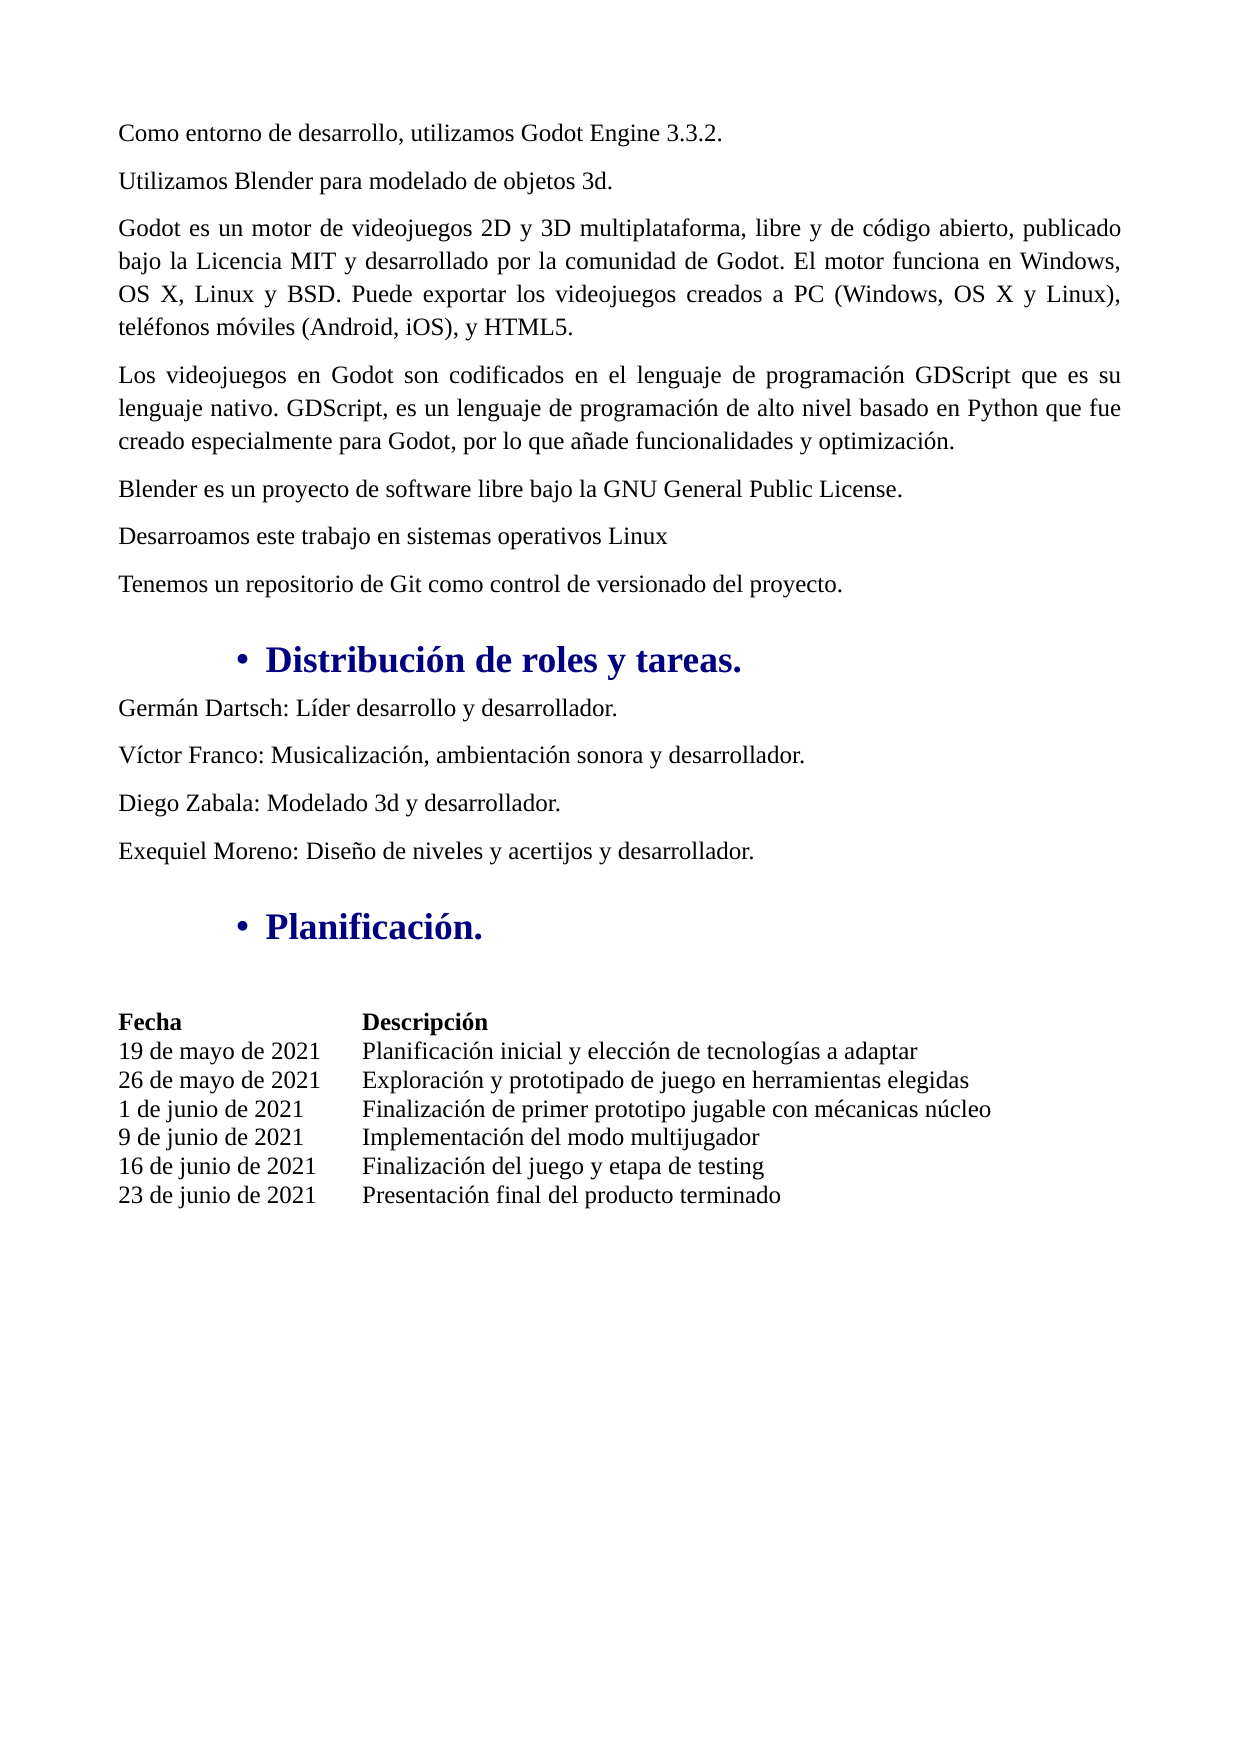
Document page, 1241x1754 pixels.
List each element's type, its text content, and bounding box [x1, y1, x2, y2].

table_cell Finalización del juego y etapa de testing [362, 1151, 1123, 1180]
text Germán Dartsch: Líder desarrollo y desarrollador. [118, 693, 1122, 722]
text Diego Zabala: Modelado 3d y desarrollador. [118, 788, 1122, 817]
subtitle Planificación. [236, 904, 1122, 947]
text Godot es un motor de videojuegos 2D y 3D multiplataforma, libre y de código abierto, publicado bajo la Licencia MIT y desarrollado por la comunidad de Godot. El motor funciona en Windows, OS X, Linux y BSD. Puede exportar los videojuegos creados a PC (Windows, OS X y Linux), teléfonos móviles (Android, iOS), y HTML5. [118, 213, 1122, 341]
table_cell 9 de junio de 2021 [118, 1123, 362, 1151]
text Exequiel Moreno: Diseño de niveles y acertijos y desarrollador. [118, 836, 1122, 864]
text Desarroamos este trabajo en sistemas operativos Linux [118, 521, 1122, 550]
text Víctor Franco: Musicalización, ambientación sonora y desarrollador. [118, 741, 1122, 769]
text Tenemos un repositorio de Git como control de versionado del proyecto. [118, 569, 1122, 598]
table_cell Planificación inicial y elección de tecnologías a adaptar [362, 1036, 1123, 1065]
table_cell 23 de junio de 2021 [118, 1180, 362, 1209]
table_header Fecha [118, 1008, 362, 1036]
table_cell 19 de mayo de 2021 [118, 1036, 362, 1065]
text Utilizamos Blender para modelado de objetos 3d. [118, 166, 1122, 194]
table_cell 26 de mayo de 2021 [118, 1065, 362, 1094]
table_cell 16 de junio de 2021 [118, 1151, 362, 1180]
text Blender es un proyecto de software libre bajo la GNU General Public License. [118, 474, 1122, 502]
table_cell Finalización de primer prototipo jugable con mécanicas núcleo [362, 1094, 1123, 1122]
table_cell Exploración y prototipado de juego en herramientas elegidas [362, 1065, 1123, 1094]
table_cell Presentación final del producto terminado [362, 1180, 1123, 1209]
table_cell 1 de junio de 2021 [118, 1094, 362, 1122]
table_header Descripción [362, 1008, 1123, 1036]
subtitle Distribución de roles y tareas. [236, 637, 1122, 680]
table_cell Implementación del modo multijugador [362, 1123, 1123, 1151]
text Los videojuegos en Godot son codificados en el lenguaje de programación GDScript que es su lenguaje nativo. GDScript, es un lenguaje de programación de alto nivel basado en Python que fue creado especialmente para Godot, por lo que añade funcionalidades y optimización. [118, 360, 1122, 455]
text Como entorno de desarrollo, utilizamos Godot Engine 3.3.2. [118, 118, 1122, 147]
